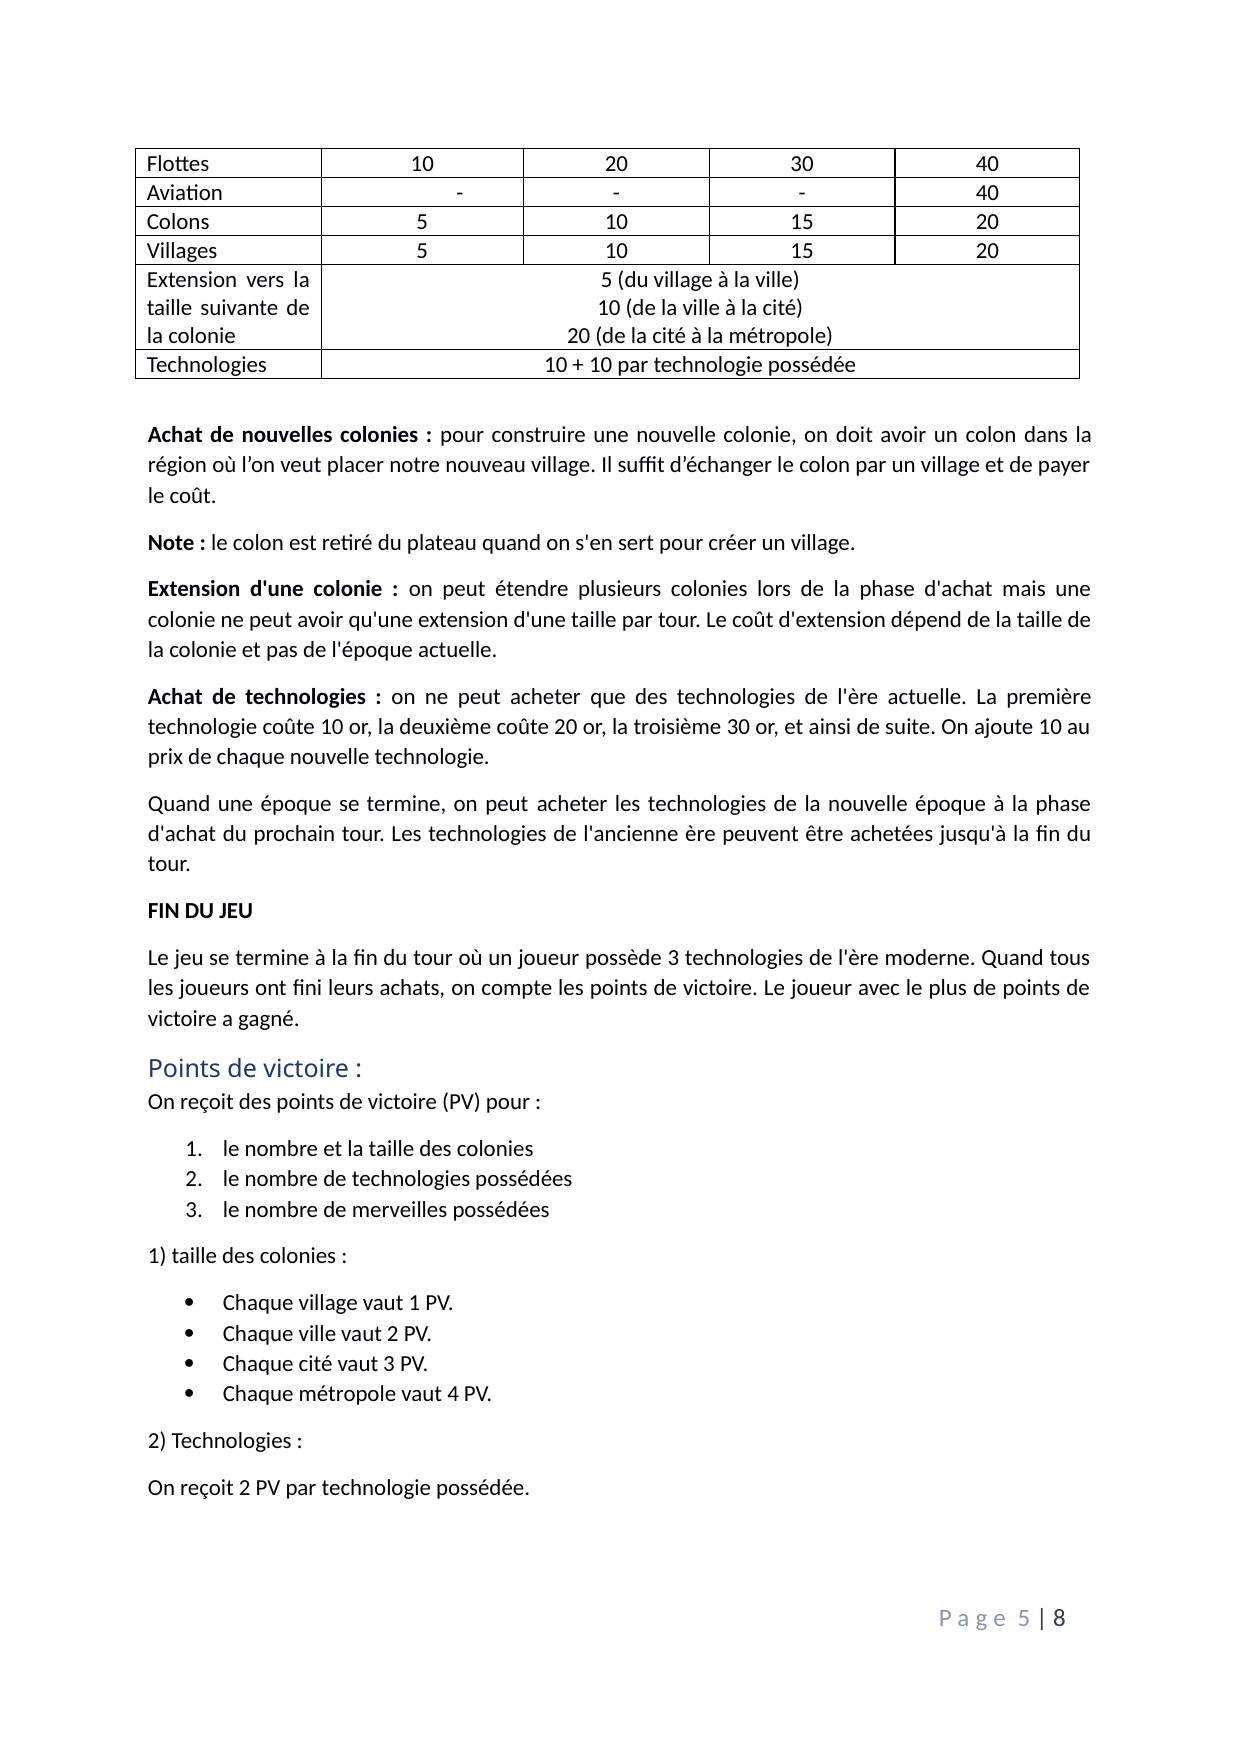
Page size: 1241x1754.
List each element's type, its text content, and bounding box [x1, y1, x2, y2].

table_cell 40 [896, 178, 1079, 206]
table_cell 20 [896, 207, 1079, 235]
table_cell Villages [136, 236, 321, 264]
list le nombre et la taille des colonies [185, 1134, 1093, 1162]
table_cell 15 [710, 207, 894, 235]
subtitle Points de victoire : [148, 1051, 1093, 1085]
text Extension d'une colonie : on peut étendre plusieurs colonies lors de la phase d'achat mais une colonie ne peut avoir qu'une extension d'une taille par tour. Le coût d'extension dépend de la taille de la colonie et pas de l'époque actuelle. [148, 574, 1093, 663]
list le nombre de merveilles possédées [185, 1195, 1093, 1223]
table_cell Extension vers la taille suivante de la colonie [136, 265, 321, 349]
table_cell Flottes [136, 149, 321, 177]
list Chaque village vaut 1 PV. [185, 1288, 1093, 1316]
table_cell 5 (du village à la ville) 10 (de la ville à la cité) 20 (de la cité à la métropole) [322, 265, 1079, 349]
table_cell - [322, 178, 523, 206]
table_cell - [710, 178, 894, 206]
table_cell 5 [322, 236, 523, 264]
text FIN DU JEU [148, 896, 1093, 924]
text Quand une époque se termine, on peut acheter les technologies de la nouvelle époque à la phase d'achat du prochain tour. Les technologies de l'ancienne ère peuvent être achetées jusqu'à la fin du tour. [148, 789, 1093, 878]
text Achat de technologies : on ne peut acheter que des technologies de l'ère actuelle. La première technologie coûte 10 or, la deuxième coûte 20 or, la troisième 30 or, et ainsi de suite. On ajoute 10 au prix de chaque nouvelle technologie. [148, 682, 1093, 770]
table_cell 20 [524, 149, 709, 177]
list Chaque cité vaut 3 PV. [185, 1349, 1093, 1377]
text Le jeu se termine à la fin du tour où un joueur possède 3 technologies de l'ère moderne. Quand tous les joueurs ont fini leurs achats, on compte les points de victoire. Le joueur avec le plus de points de victoire a gagné. [148, 943, 1093, 1032]
text On reçoit 2 PV par technologie possédée. [148, 1473, 1093, 1501]
table_cell 15 [710, 236, 894, 264]
text 1) taille des colonies : [148, 1242, 1093, 1269]
table_cell Technologies [136, 350, 321, 378]
list le nombre de technologies possédées [185, 1164, 1093, 1192]
table_cell Aviation [136, 178, 321, 206]
table_cell 10 [322, 149, 523, 177]
table_cell 5 [322, 207, 523, 235]
table_cell 10 [524, 207, 709, 235]
text Achat de nouvelles colonies : pour construire une nouvelle colonie, on doit avoir un colon dans la région où l’on veut placer notre nouveau village. Il suffit d’échanger le colon par un village et de payer le coût. [148, 420, 1093, 509]
table_cell 20 [896, 236, 1079, 264]
list Chaque métropole vaut 4 PV. [185, 1379, 1093, 1407]
table_cell 40 [896, 149, 1079, 177]
table_cell 10 + 10 par technologie possédée [322, 350, 1079, 378]
list Chaque ville vaut 2 PV. [185, 1319, 1093, 1347]
text 2) Technologies : [148, 1426, 1093, 1454]
table_cell Colons [136, 207, 321, 235]
table_cell 10 [524, 236, 709, 264]
text Note : le colon est retiré du plateau quand on s'en sert pour créer un village. [148, 528, 1093, 556]
text On reçoit des points de victoire (PV) pour : [148, 1087, 1093, 1115]
table_cell 30 [710, 149, 894, 177]
table_cell - [524, 178, 709, 206]
